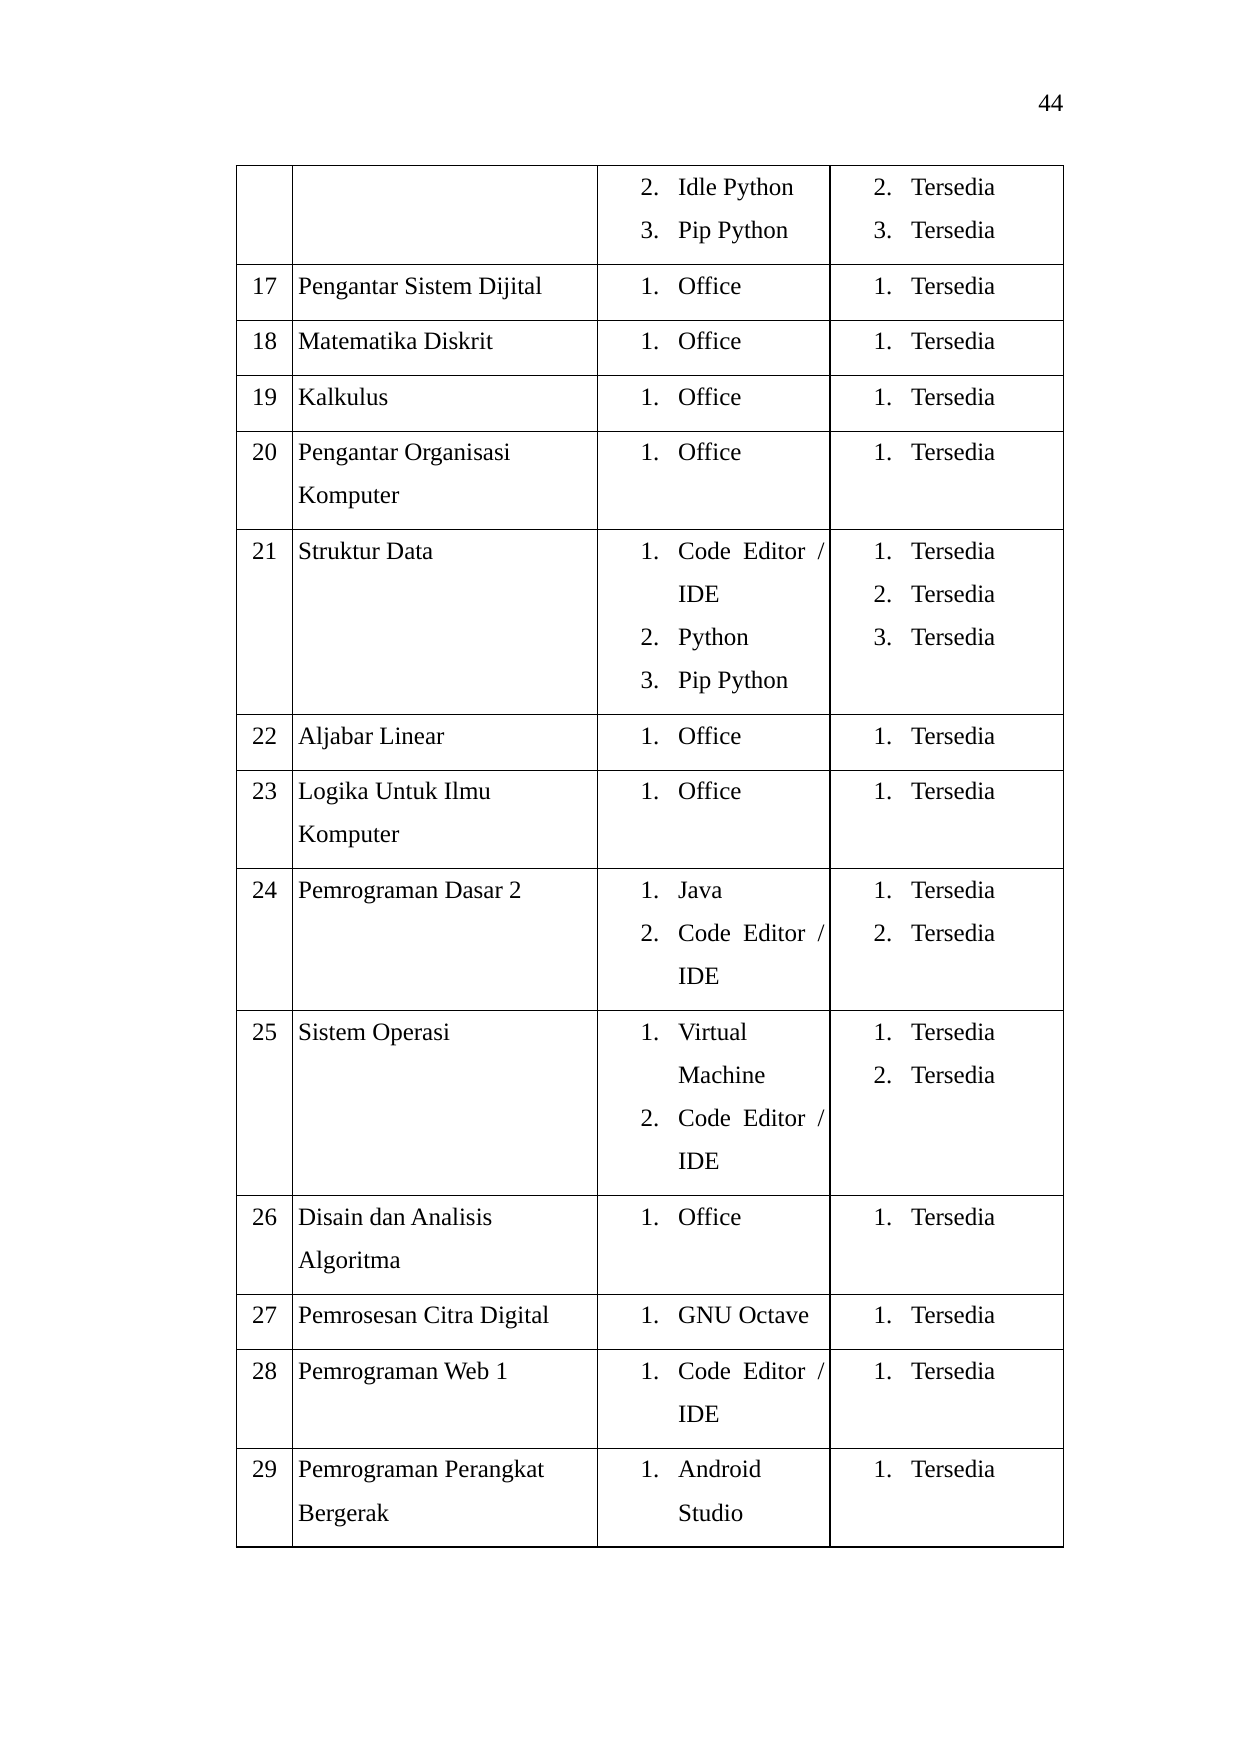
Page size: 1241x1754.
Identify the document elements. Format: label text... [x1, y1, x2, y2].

table_cell 20 [237, 432, 292, 529]
table_cell Disain dan Analisis Algoritma [293, 1196, 597, 1293]
table_cell GNU Octave [598, 1295, 829, 1349]
table_cell Tersedia [831, 432, 1063, 529]
table_cell Tersedia [831, 376, 1063, 431]
table_cell Android Studio [598, 1449, 829, 1546]
table_cell Office [598, 376, 829, 431]
table_cell 22 [237, 715, 292, 769]
table_cell 21 [237, 530, 292, 714]
table_cell Python Idle Python Pip Python [598, 166, 829, 264]
table_cell Office [598, 1196, 829, 1293]
table_cell 19 [237, 376, 292, 431]
table_cell [293, 166, 597, 264]
table_cell Office [598, 321, 829, 375]
table_cell Tersedia Tersedia [831, 869, 1063, 1010]
table_cell Office [598, 715, 829, 769]
table_cell Tersedia Tersedia [831, 1011, 1063, 1195]
table_cell Matematika Diskrit [293, 321, 597, 375]
table_cell Tersedia [831, 1295, 1063, 1349]
table_cell 25 [237, 1011, 292, 1195]
table_cell Pemrograman Web 1 [293, 1350, 597, 1448]
table_cell Pengantar Organisasi Komputer [293, 432, 597, 529]
table_cell [237, 166, 292, 264]
table_cell Virtual Machine Code Editor / IDE [598, 1011, 829, 1195]
table_cell Pemrosesan Citra Digital [293, 1295, 597, 1349]
table_cell Tersedia [831, 1350, 1063, 1448]
table_cell Office [598, 432, 829, 529]
table_cell Aljabar Linear [293, 715, 597, 769]
table_cell Pengantar Sistem Dijital [293, 265, 597, 319]
table_cell 17 [237, 265, 292, 319]
table_cell Tersedia Tersedia Tersedia [831, 530, 1063, 714]
table_cell Office [598, 265, 829, 319]
table_cell 26 [237, 1196, 292, 1293]
table_cell Tersedia [831, 1449, 1063, 1546]
table_cell 28 [237, 1350, 292, 1448]
table_cell Tersedia [831, 771, 1063, 868]
table_cell Code Editor / IDE Python Pip Python [598, 530, 829, 714]
table_cell Logika Untuk Ilmu Komputer [293, 771, 597, 868]
table_cell Code Editor / IDE [598, 1350, 829, 1448]
table_cell 23 [237, 771, 292, 868]
table_cell Java Code Editor / IDE [598, 869, 829, 1010]
table_cell Pemrograman Perangkat Bergerak [293, 1449, 597, 1546]
table_cell Kalkulus [293, 376, 597, 431]
table_cell 24 [237, 869, 292, 1010]
table_cell Office [598, 771, 829, 868]
table_cell Tersedia [831, 1196, 1063, 1293]
table_cell Struktur Data [293, 530, 597, 714]
table_cell 29 [237, 1449, 292, 1546]
table_cell Sistem Operasi [293, 1011, 597, 1195]
table_cell 18 [237, 321, 292, 375]
table_cell Pemrograman Dasar 2 [293, 869, 597, 1010]
table_cell Tersedia [831, 321, 1063, 375]
table_cell Tersedia [831, 715, 1063, 769]
table_cell Tersedia Tersedia Tersedia [831, 166, 1063, 264]
table_cell 27 [237, 1295, 292, 1349]
table_cell Tersedia [831, 265, 1063, 319]
